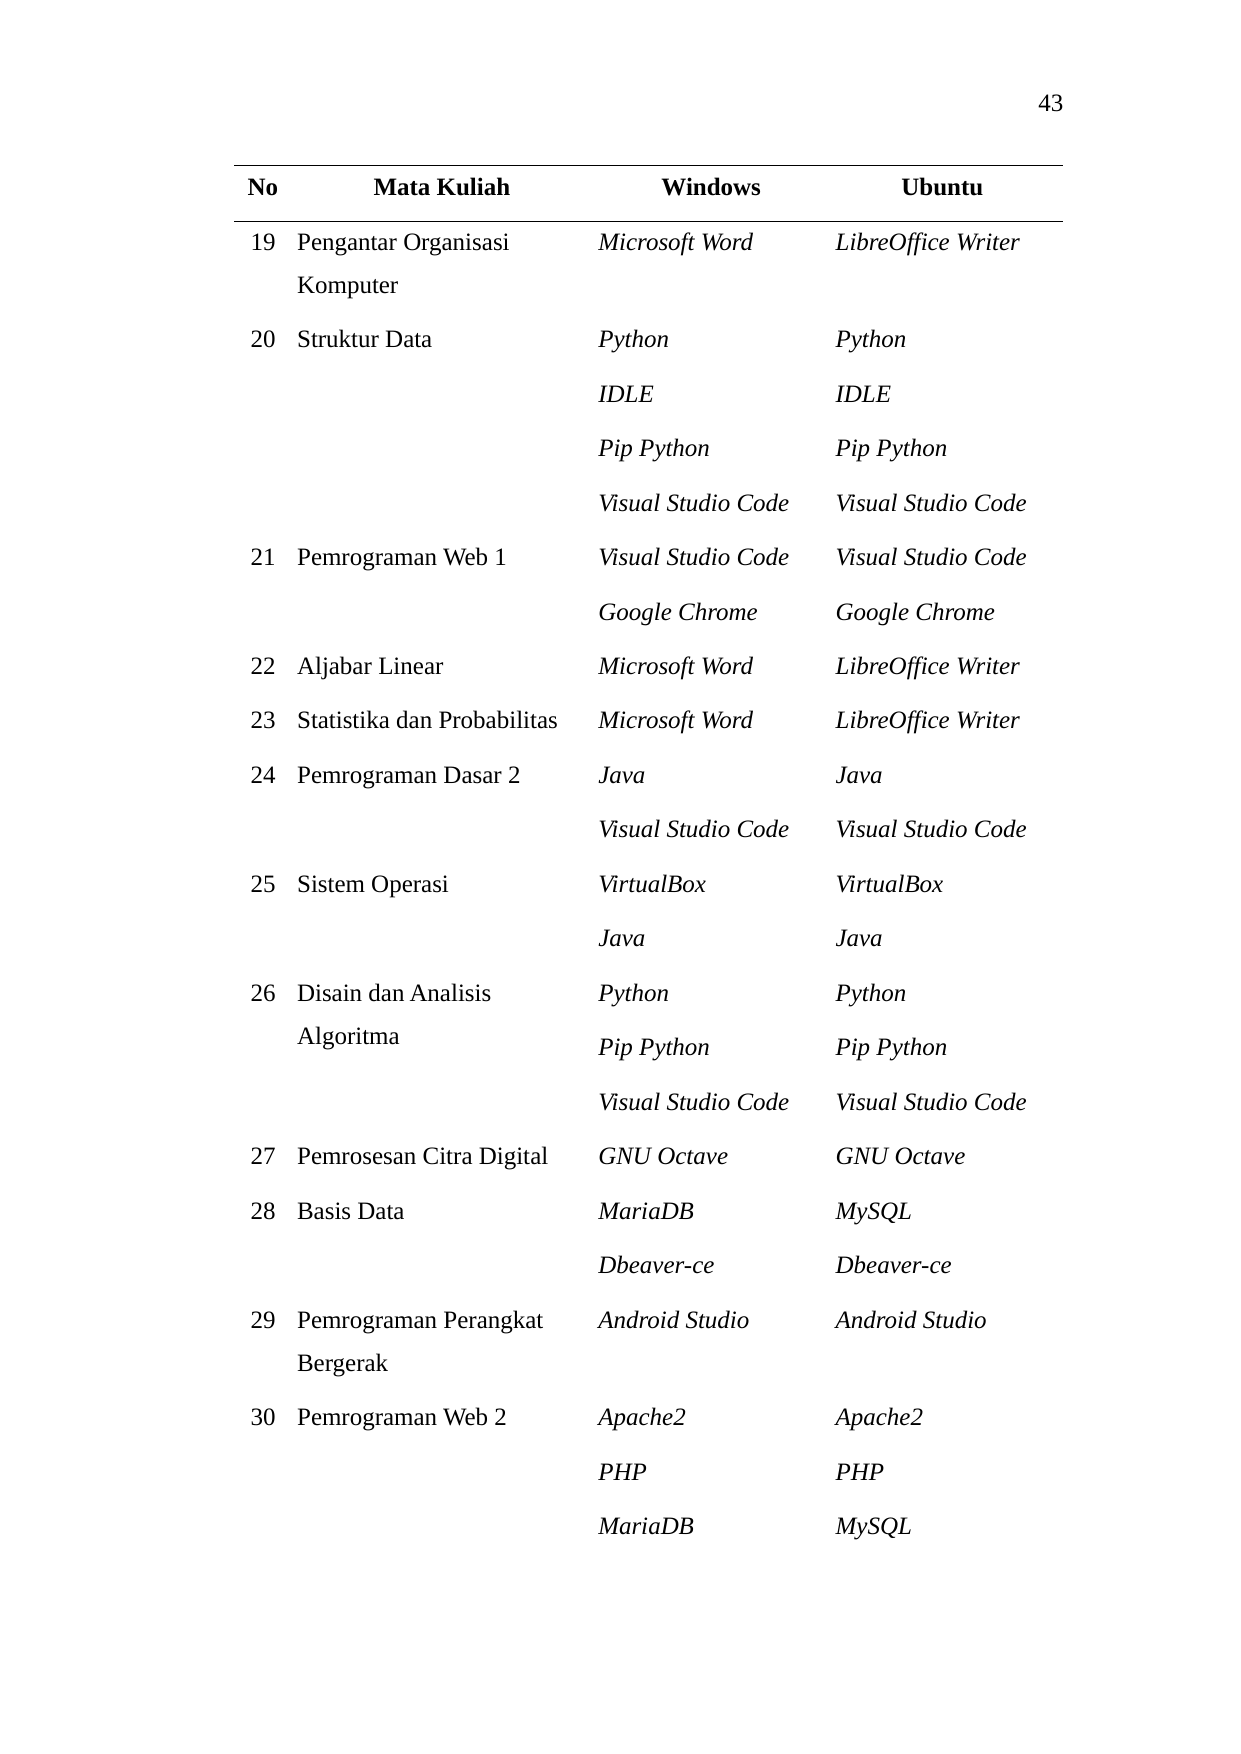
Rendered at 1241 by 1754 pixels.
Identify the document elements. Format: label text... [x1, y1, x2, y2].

table_cell Java [592, 754, 829, 809]
table_cell Pip Python [830, 1027, 1063, 1081]
table_cell LibreOffice Writer [830, 645, 1063, 700]
table_cell Apache2 [830, 1397, 1063, 1451]
table_cell Google Chrome [592, 591, 829, 645]
table_cell 19 [234, 222, 291, 318]
table_cell MySQL [830, 1506, 1063, 1560]
table_cell Android Studio [592, 1299, 829, 1397]
table_cell 21 [234, 536, 291, 645]
table_cell 27 [234, 1136, 291, 1190]
table_cell Basis Data [291, 1190, 592, 1299]
table_cell IDLE [592, 373, 829, 427]
table_cell GNU Octave [592, 1136, 829, 1190]
table_cell Visual Studio Code [592, 482, 829, 536]
table_cell Pemrograman Web 1 [291, 536, 592, 645]
table_cell PHP [830, 1451, 1063, 1506]
table_cell 25 [234, 863, 291, 972]
table_cell Python [830, 319, 1063, 373]
table_cell Python [592, 319, 829, 373]
table_cell MySQL [830, 1190, 1063, 1244]
table_cell 30 [234, 1397, 291, 1560]
table_cell PHP [592, 1451, 829, 1506]
table_cell Pengantar Organisasi Komputer [291, 222, 592, 318]
table_cell GNU Octave [830, 1136, 1063, 1190]
table_cell Dbeaver-ce [830, 1245, 1063, 1299]
table_header No [234, 166, 291, 221]
table_cell Dbeaver-ce [592, 1245, 829, 1299]
table_cell Microsoft Word [592, 645, 829, 700]
table_cell Pemrograman Web 2 [291, 1397, 592, 1560]
table_cell Pip Python [830, 428, 1063, 482]
table_cell Python [830, 972, 1063, 1027]
table_cell IDLE [830, 373, 1063, 427]
table_cell Pemrograman Perangkat Bergerak [291, 1299, 592, 1397]
table_cell Java [592, 918, 829, 972]
table_cell Microsoft Word [592, 700, 829, 754]
table_cell 29 [234, 1299, 291, 1397]
table_header Windows [592, 166, 829, 221]
table_cell Pip Python [592, 428, 829, 482]
table_cell Apache2 [592, 1397, 829, 1451]
table_cell Disain dan Analisis Algoritma [291, 972, 592, 1136]
table_cell Pemrosesan Citra Digital [291, 1136, 592, 1190]
table_cell Visual Studio Code [830, 1081, 1063, 1136]
table_cell Visual Studio Code [592, 1081, 829, 1136]
table_cell Android Studio [830, 1299, 1063, 1397]
table_cell Microsoft Word [592, 222, 829, 318]
table_cell Java [830, 918, 1063, 972]
table_header Mata Kuliah [291, 166, 592, 221]
table_cell 20 [234, 319, 291, 536]
table_cell LibreOffice Writer [830, 222, 1063, 318]
table_cell 22 [234, 645, 291, 700]
table_cell Python [592, 972, 829, 1027]
table_cell 26 [234, 972, 291, 1136]
table_cell Visual Studio Code [592, 536, 829, 591]
table_cell 28 [234, 1190, 291, 1299]
table_cell Struktur Data [291, 319, 592, 536]
table_cell Pip Python [592, 1027, 829, 1081]
table_cell Sistem Operasi [291, 863, 592, 972]
table_cell Visual Studio Code [830, 536, 1063, 591]
table_cell Visual Studio Code [592, 809, 829, 863]
table_cell Statistika dan Probabilitas [291, 700, 592, 754]
table_cell Visual Studio Code [830, 482, 1063, 536]
table_cell Visual Studio Code [830, 809, 1063, 863]
table_cell VirtualBox [830, 863, 1063, 918]
table_cell LibreOffice Writer [830, 700, 1063, 754]
table_cell 24 [234, 754, 291, 863]
table_cell Java [830, 754, 1063, 809]
table_header Ubuntu [830, 166, 1063, 221]
table_cell MariaDB [592, 1190, 829, 1244]
table_cell MariaDB [592, 1506, 829, 1560]
table_cell Pemrograman Dasar 2 [291, 754, 592, 863]
table_cell Google Chrome [830, 591, 1063, 645]
table_cell 23 [234, 700, 291, 754]
table_cell Aljabar Linear [291, 645, 592, 700]
table_cell VirtualBox [592, 863, 829, 918]
